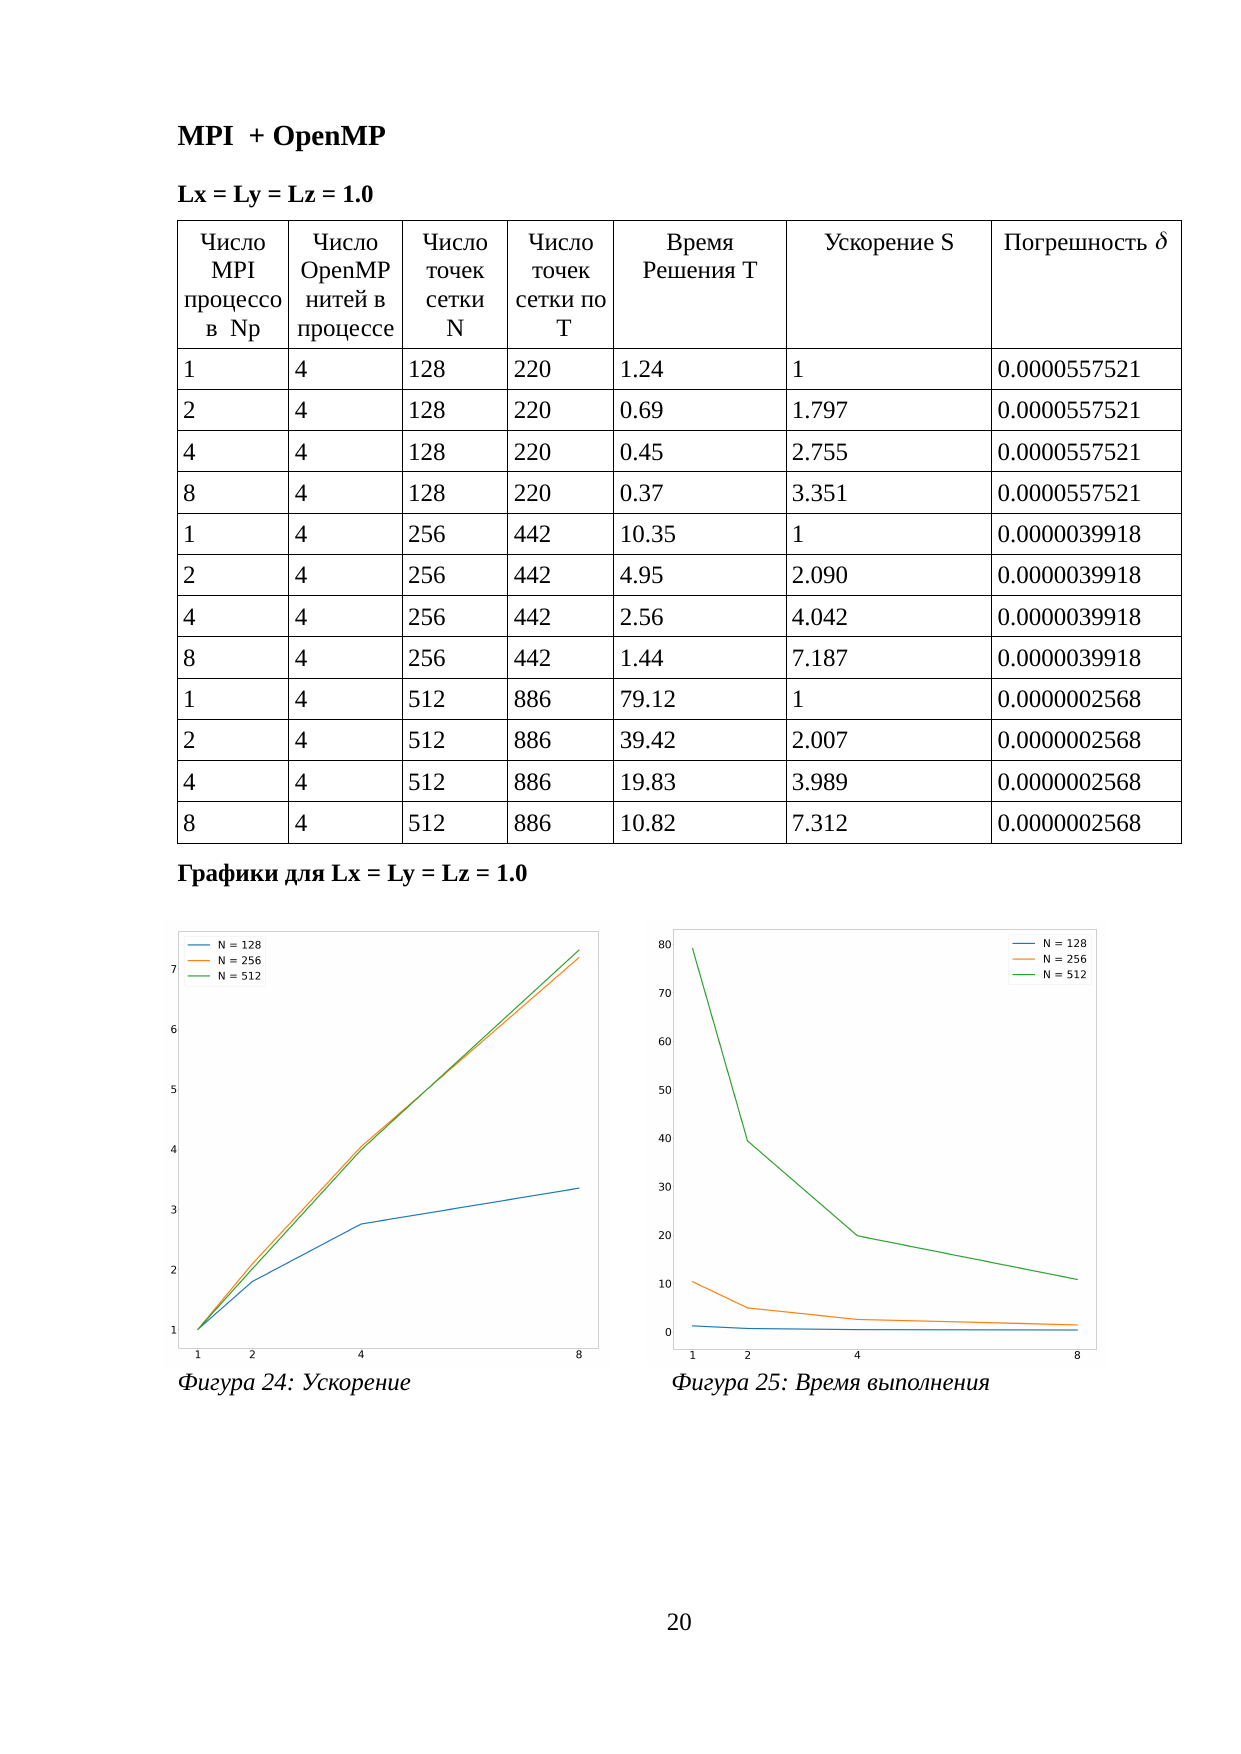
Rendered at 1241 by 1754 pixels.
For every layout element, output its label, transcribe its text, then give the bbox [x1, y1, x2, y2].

picture [646, 920, 1109, 1367]
text Фигура 24: Ускорение [177, 1368, 596, 1396]
table_cell 0.0000557521 [992, 472, 1181, 512]
table_cell 886 [508, 761, 613, 801]
table_cell 256 [403, 555, 507, 595]
table_cell 4 [289, 637, 402, 677]
subtitle MPI + OpenMP [177, 118, 1181, 152]
table_cell 1 [787, 679, 991, 719]
subtitle Графики для Lx = Ly = Lz = 1.0 [177, 858, 1181, 887]
table_cell 220 [508, 390, 613, 430]
table_header Ускорение S [787, 221, 991, 347]
table_cell 3.989 [787, 761, 991, 801]
table_cell 2.56 [614, 596, 786, 636]
table_cell 2.007 [787, 720, 991, 760]
table_cell 0.0000039918 [992, 514, 1181, 554]
table_cell 4 [289, 802, 402, 842]
table_cell 0.0000557521 [992, 390, 1181, 430]
table_header Погрешность [992, 221, 1181, 347]
table_cell 220 [508, 349, 613, 389]
table_cell 0.0000039918 [992, 596, 1181, 636]
table_cell 2.090 [787, 555, 991, 595]
table_cell 1.44 [614, 637, 786, 677]
table_cell 256 [403, 637, 507, 677]
table_cell 0.0000002568 [992, 679, 1181, 719]
table_cell 220 [508, 472, 613, 512]
picture [162, 920, 611, 1368]
table_cell 4 [178, 761, 288, 801]
table_cell 8 [178, 472, 288, 512]
table_cell 512 [403, 802, 507, 842]
table_cell 512 [403, 761, 507, 801]
table_cell 256 [403, 596, 507, 636]
table_cell 4 [289, 679, 402, 719]
table_header Число MPI процессов Np [178, 221, 288, 347]
table_cell 8 [178, 802, 288, 842]
table_cell 2 [178, 390, 288, 430]
table_cell 4.042 [787, 596, 991, 636]
subtitle Lx = Ly = Lz = 1.0 [177, 179, 1181, 207]
table_cell 4 [289, 390, 402, 430]
table_cell 19.83 [614, 761, 786, 801]
table_header Число точек сетки N [403, 221, 507, 347]
table_cell 442 [508, 596, 613, 636]
table_cell 886 [508, 679, 613, 719]
table_cell 4 [289, 720, 402, 760]
table_cell 0.0000002568 [992, 761, 1181, 801]
table_cell 256 [403, 514, 507, 554]
table_cell 0.0000039918 [992, 637, 1181, 677]
table_cell 8 [178, 637, 288, 677]
table_cell 10.35 [614, 514, 786, 554]
table_cell 1 [178, 679, 288, 719]
table_cell 1 [178, 514, 288, 554]
table_cell 512 [403, 720, 507, 760]
table_cell 886 [508, 720, 613, 760]
table_cell 4 [289, 555, 402, 595]
table_cell 1.24 [614, 349, 786, 389]
table_cell 1 [787, 514, 991, 554]
table_cell 4 [178, 596, 288, 636]
table_cell 2 [178, 555, 288, 595]
table_cell 0.0000002568 [992, 802, 1181, 842]
table_cell 0.0000557521 [992, 431, 1181, 471]
table_cell 39.42 [614, 720, 786, 760]
table_header Число точек сетки по T [508, 221, 613, 347]
table_cell 0.37 [614, 472, 786, 512]
table_cell 3.351 [787, 472, 991, 512]
table_header Время Решения T [614, 221, 786, 347]
table_cell 4 [289, 472, 402, 512]
table_cell 7.312 [787, 802, 991, 842]
table_cell 1 [787, 349, 991, 389]
table_cell 4 [178, 431, 288, 471]
table_cell 10.82 [614, 802, 786, 842]
table_cell 4 [289, 761, 402, 801]
table_cell 0.0000002568 [992, 720, 1181, 760]
table_cell 1 [178, 349, 288, 389]
table_cell 79.12 [614, 679, 786, 719]
table_cell 128 [403, 349, 507, 389]
table_cell 4 [289, 349, 402, 389]
table_header Число OpenMP нитей в процессе [289, 221, 402, 347]
table_cell 4 [289, 431, 402, 471]
table_cell 128 [403, 431, 507, 471]
table_cell 442 [508, 637, 613, 677]
table_cell 220 [508, 431, 613, 471]
table_cell 4 [289, 514, 402, 554]
table_cell 2.755 [787, 431, 991, 471]
table_cell 886 [508, 802, 613, 842]
table_cell 1.797 [787, 390, 991, 430]
table_cell 0.45 [614, 431, 786, 471]
table_cell 0.0000557521 [992, 349, 1181, 389]
table_cell 442 [508, 555, 613, 595]
table_cell 512 [403, 679, 507, 719]
text Фигура 25: Время выполнения [596, 912, 1040, 1396]
table_cell 4 [289, 596, 402, 636]
table_cell 128 [403, 390, 507, 430]
table_cell 0.0000039918 [992, 555, 1181, 595]
table_cell 128 [403, 472, 507, 512]
table_cell 2 [178, 720, 288, 760]
table_cell 7.187 [787, 637, 991, 677]
table_cell 442 [508, 514, 613, 554]
table_cell 0.69 [614, 390, 786, 430]
table_cell 4.95 [614, 555, 786, 595]
